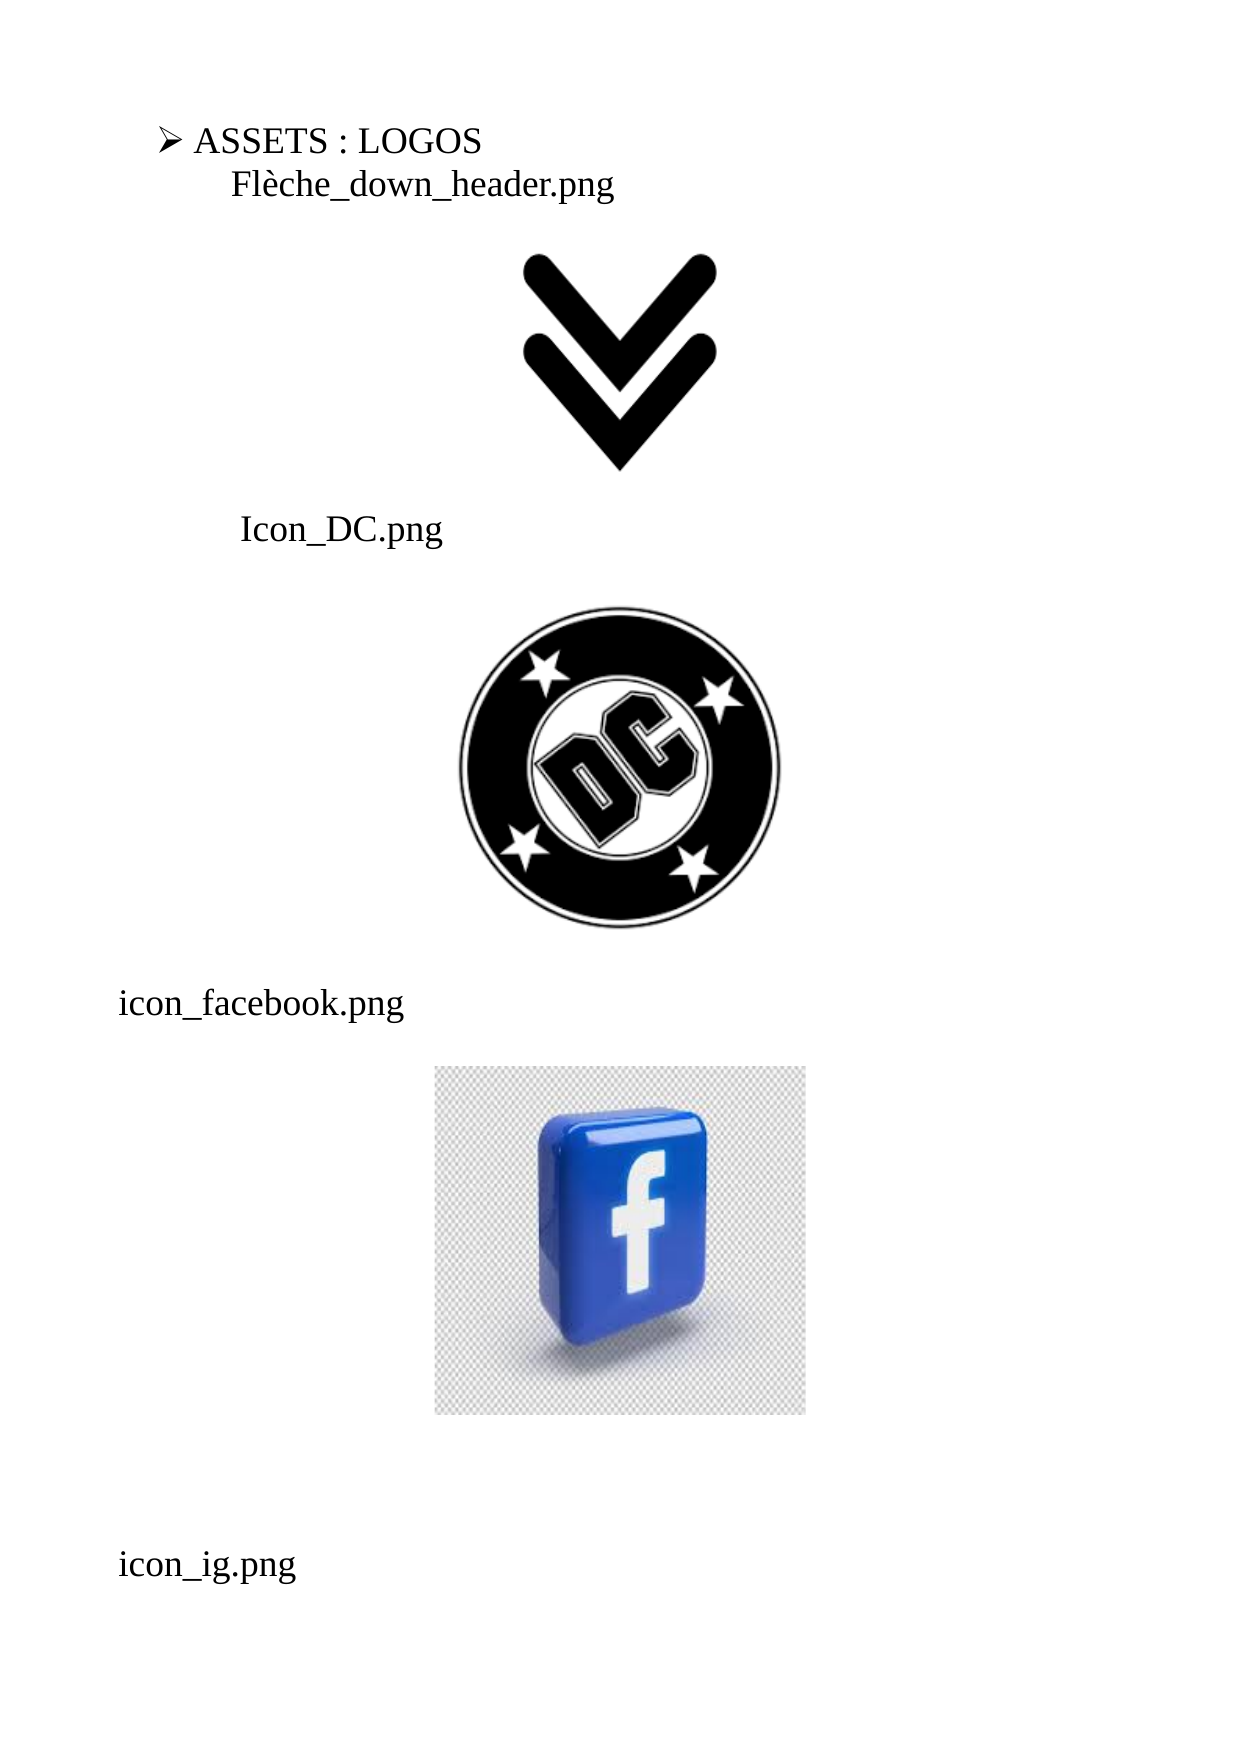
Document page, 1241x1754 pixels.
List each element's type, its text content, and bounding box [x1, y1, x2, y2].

list ASSETS : LOGOS [156, 118, 1122, 161]
text icon_facebook.png [118, 981, 1122, 1024]
picture [444, 592, 796, 944]
text Flèche_down_header.png [118, 161, 1122, 204]
text icon_ig.png [118, 1541, 1122, 1584]
picture [434, 1066, 806, 1415]
picture [430, 247, 810, 479]
text Icon_DC.png [118, 506, 1122, 549]
